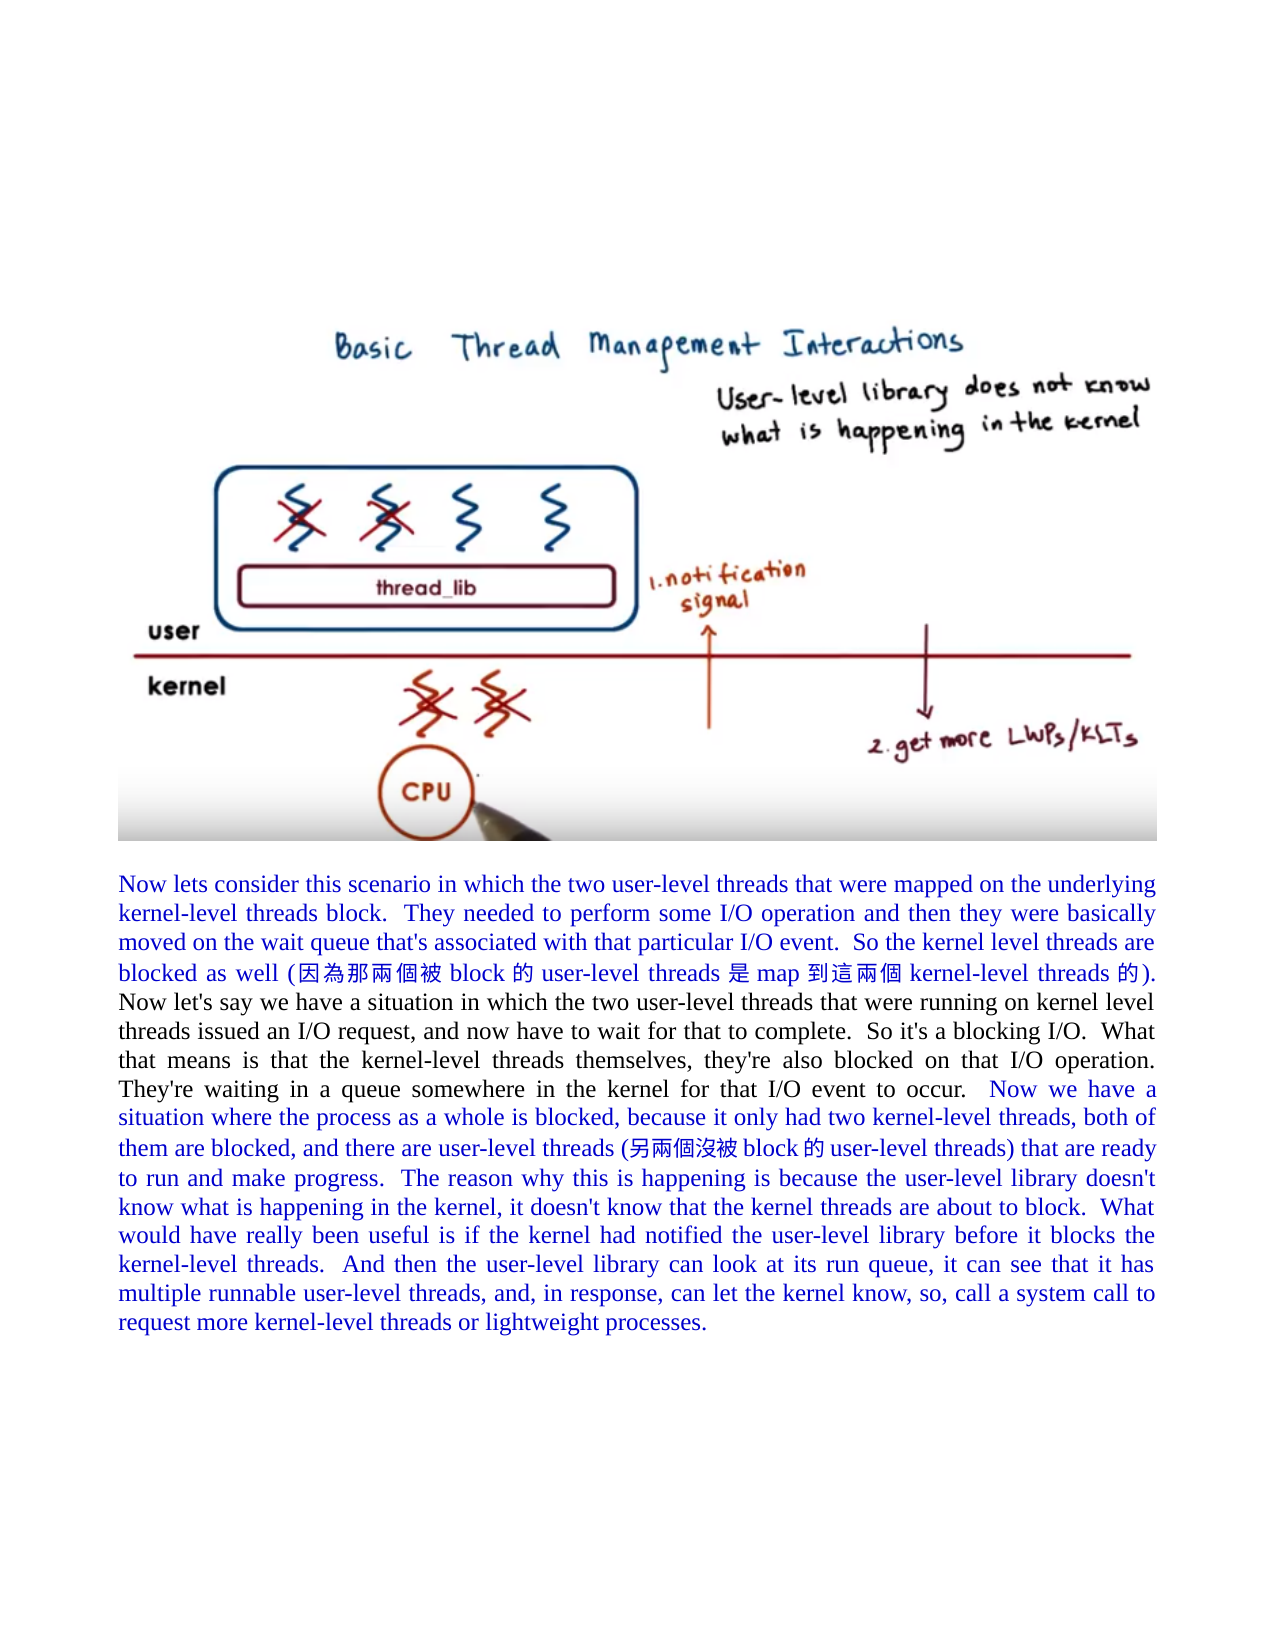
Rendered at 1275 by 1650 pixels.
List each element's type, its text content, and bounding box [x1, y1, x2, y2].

picture [118, 319, 1157, 841]
text Now lets consider this scenario in which the two user-level threads that were mapped on the underlying kernel-level threads block. They needed to perform some I/O operation and then they were basically moved on the wait queue that's associated with that particular I/O event. So the kernel level threads are blocked as well (因為那兩個被block的user-level threads是map到這兩個kernel-level threads的). Now let's say we have a situation in which the two user-level threads that were running on kernel level threads issued an I/O request, and now have to wait for that to complete. So it's a blocking I/O. What that means is that the kernel-level threads themselves, they're also blocked on that I/O operation. They're waiting in a queue somewhere in the kernel for that I/O event to occur. Now we have a situation where the process as a whole is blocked, because it only had two kernel-level threads, both of them are blocked, and there are user-level threads (另兩個沒被block的user-level threads) that are ready to run and make progress. The reason why this is happening is because the user-level library doesn't know what is happening in the kernel, it doesn't know that the kernel threads are about to block. What would have really been useful is if the kernel had notified the user-level library before it blocks the kernel-level threads. And then the user-level library can look at its run queue, it can see that it has multiple runnable user-level threads, and, in response, can let the kernel know, so, call a system call to request more kernel-level threads or lightweight processes. [118, 869, 1157, 1335]
